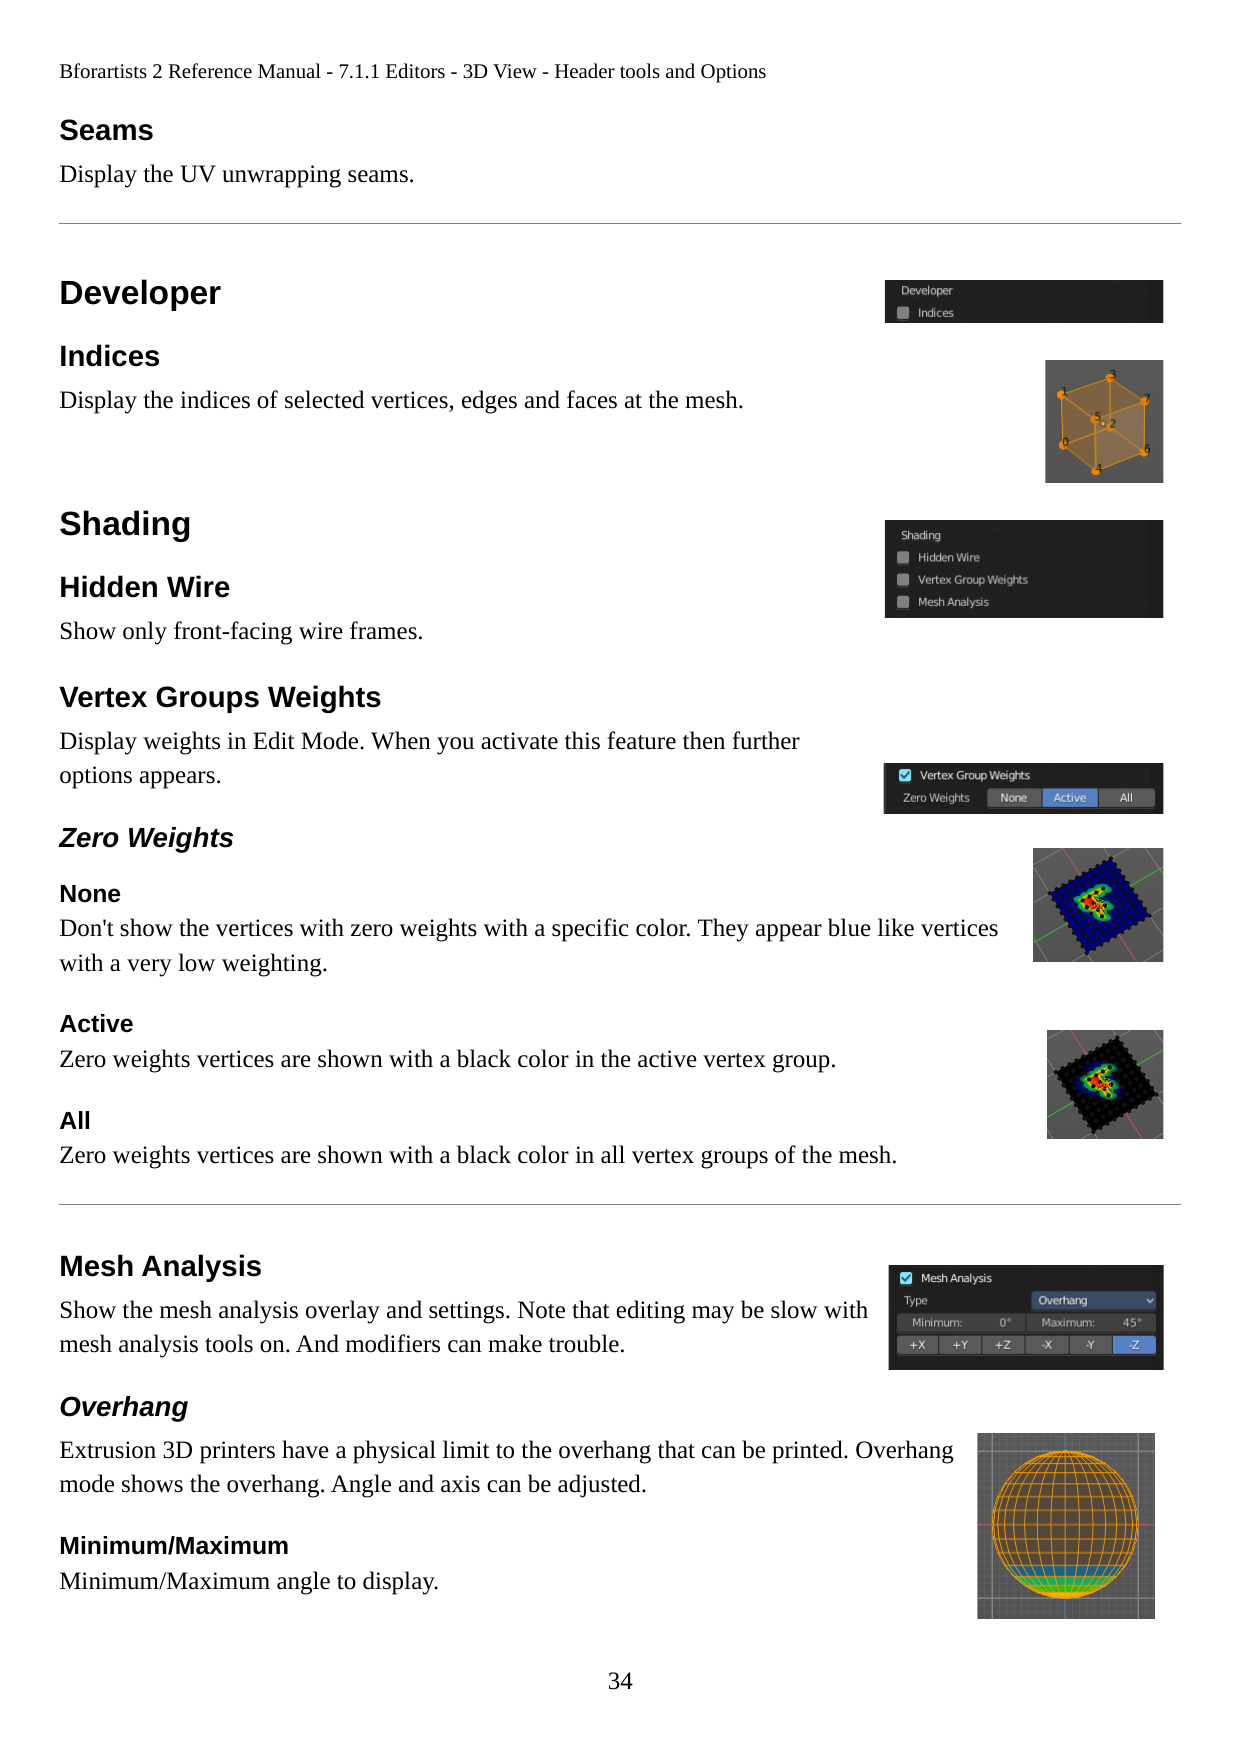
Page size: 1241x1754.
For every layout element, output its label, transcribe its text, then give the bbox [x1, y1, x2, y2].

text Extrusion 3D printers have a physical limit to the overhang that can be printed. Overhang mode shows the overhang. Angle and axis can be adjusted. [59, 1435, 977, 1498]
subtitle Minimum/Maximum [59, 1531, 977, 1560]
text Display the indices of selected vertices, edges and faces at the mesh. [59, 385, 1045, 414]
text Show only front-facing wire frames. [59, 616, 1181, 644]
subtitle Developer [59, 273, 1181, 312]
subtitle [1164, 569, 1181, 603]
subtitle Vertex Groups Weights [59, 679, 1181, 713]
subtitle [1164, 879, 1181, 907]
subtitle Active [59, 1009, 1181, 1038]
picture [1047, 1030, 1164, 1139]
text Don't show the vertices with zero weights with a specific color. They appear blue like vertices with a very low weighting. [59, 913, 1181, 977]
subtitle [1155, 1531, 1181, 1560]
subtitle All [59, 1106, 1047, 1134]
text [1155, 1566, 1181, 1595]
picture [1033, 848, 1164, 962]
text Zero weights vertices are shown with a black color in the active vertex group. [59, 1044, 1047, 1073]
subtitle Seams [59, 113, 1181, 146]
subtitle Hidden Wire [59, 569, 884, 603]
subtitle [1164, 1106, 1181, 1134]
text Display weights in Edit Mode. When you activate this feature then further options appears. [59, 726, 1181, 789]
picture [1045, 360, 1164, 483]
subtitle Zero Weights [59, 822, 1181, 854]
subtitle Mesh Analysis [59, 1248, 1181, 1282]
subtitle Indices [59, 339, 1181, 372]
subtitle Overhang [59, 1391, 1181, 1423]
text Display the UV unwrapping seams. [59, 159, 1181, 188]
picture [883, 763, 1164, 814]
picture [977, 1433, 1155, 1619]
text Zero weights vertices are shown with a black color in all vertex groups of the mesh. [59, 1141, 1181, 1169]
picture [888, 1265, 1164, 1370]
text Minimum/Maximum angle to display. [59, 1566, 977, 1595]
subtitle Shading [59, 504, 1181, 542]
text Show the mesh analysis overlay and settings. Note that editing may be slow with mesh analysis tools on. And modifiers can make trouble. [59, 1295, 888, 1358]
subtitle None [59, 879, 1033, 907]
